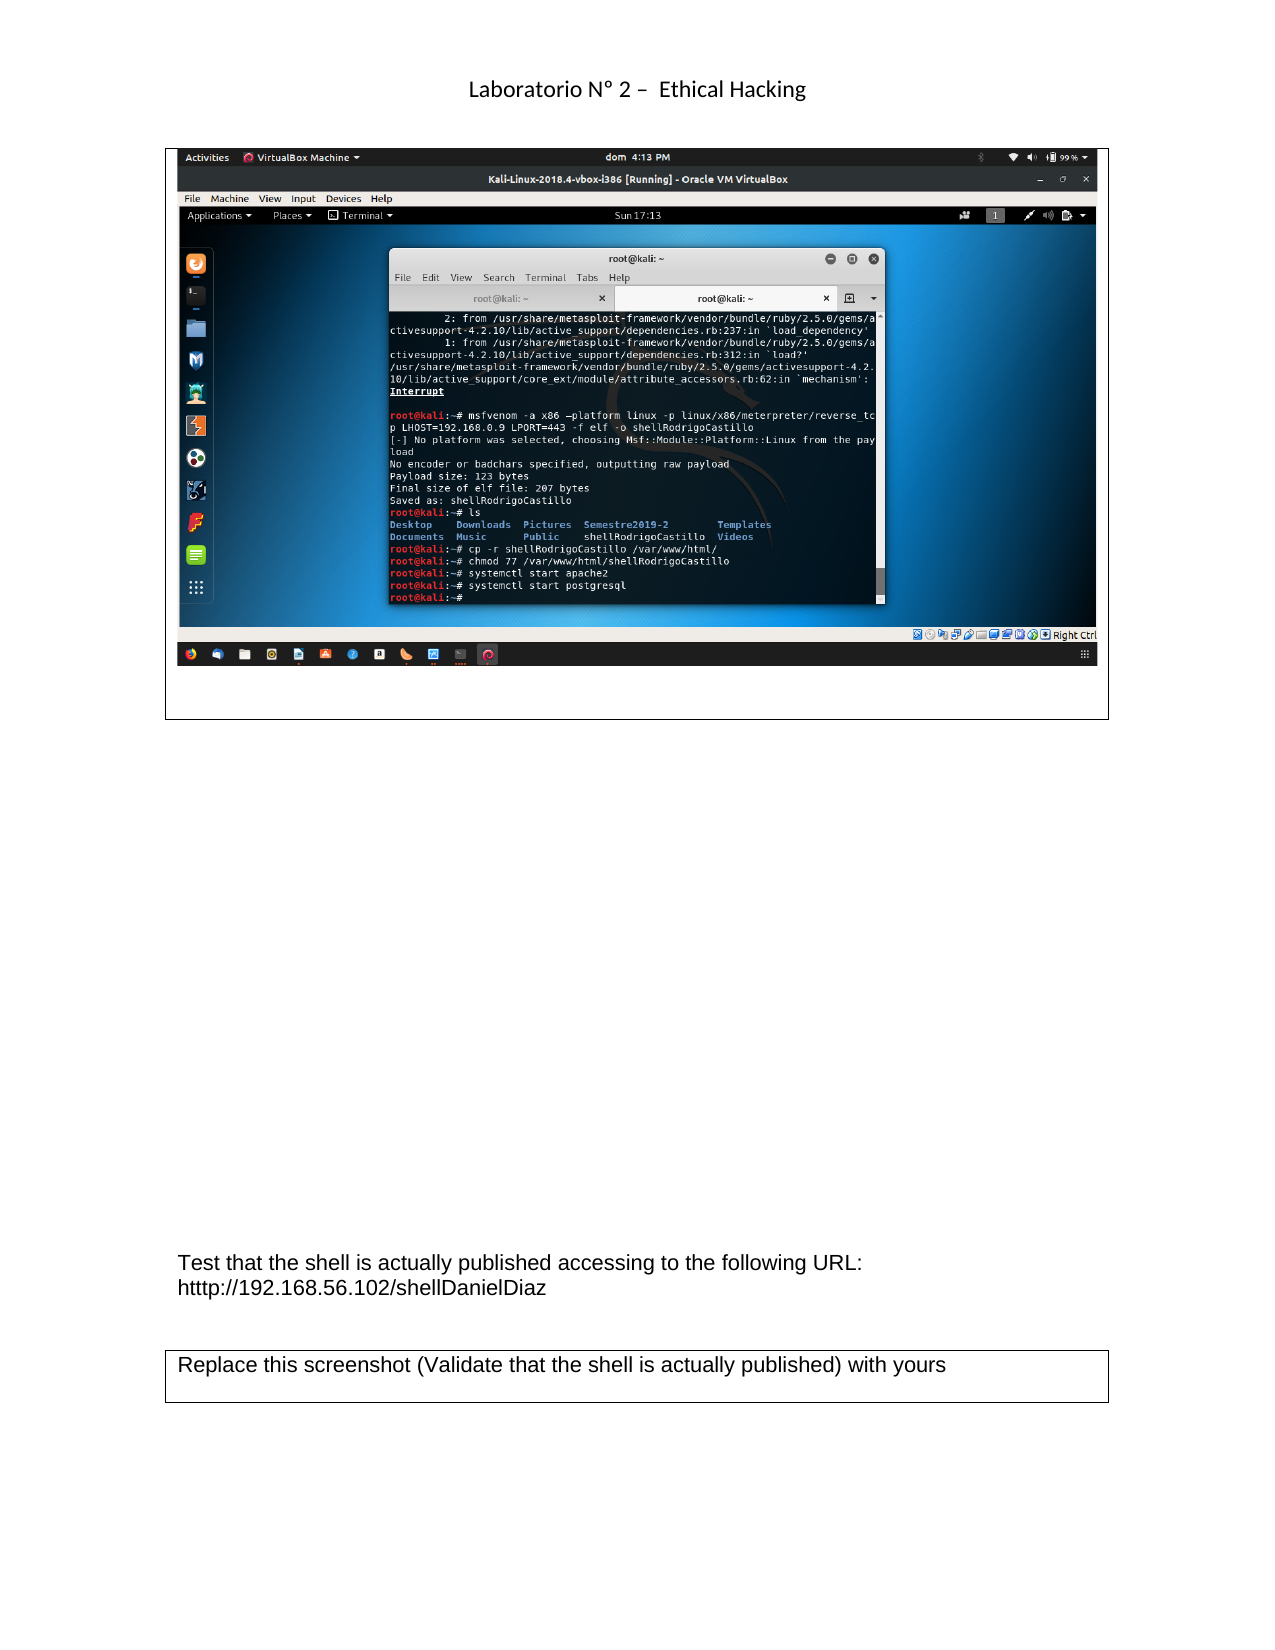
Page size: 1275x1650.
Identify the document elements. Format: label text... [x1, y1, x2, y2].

picture [177, 148, 1098, 666]
table_header Replace this screenshot (Validate that the shell is actually published) with yours [166, 1351, 1108, 1402]
table_header [166, 149, 1108, 719]
text Test that the shell is actually published accessing to the following URL: htttp://192.168.56.102/shellDanielDiaz [177, 1249, 1098, 1300]
